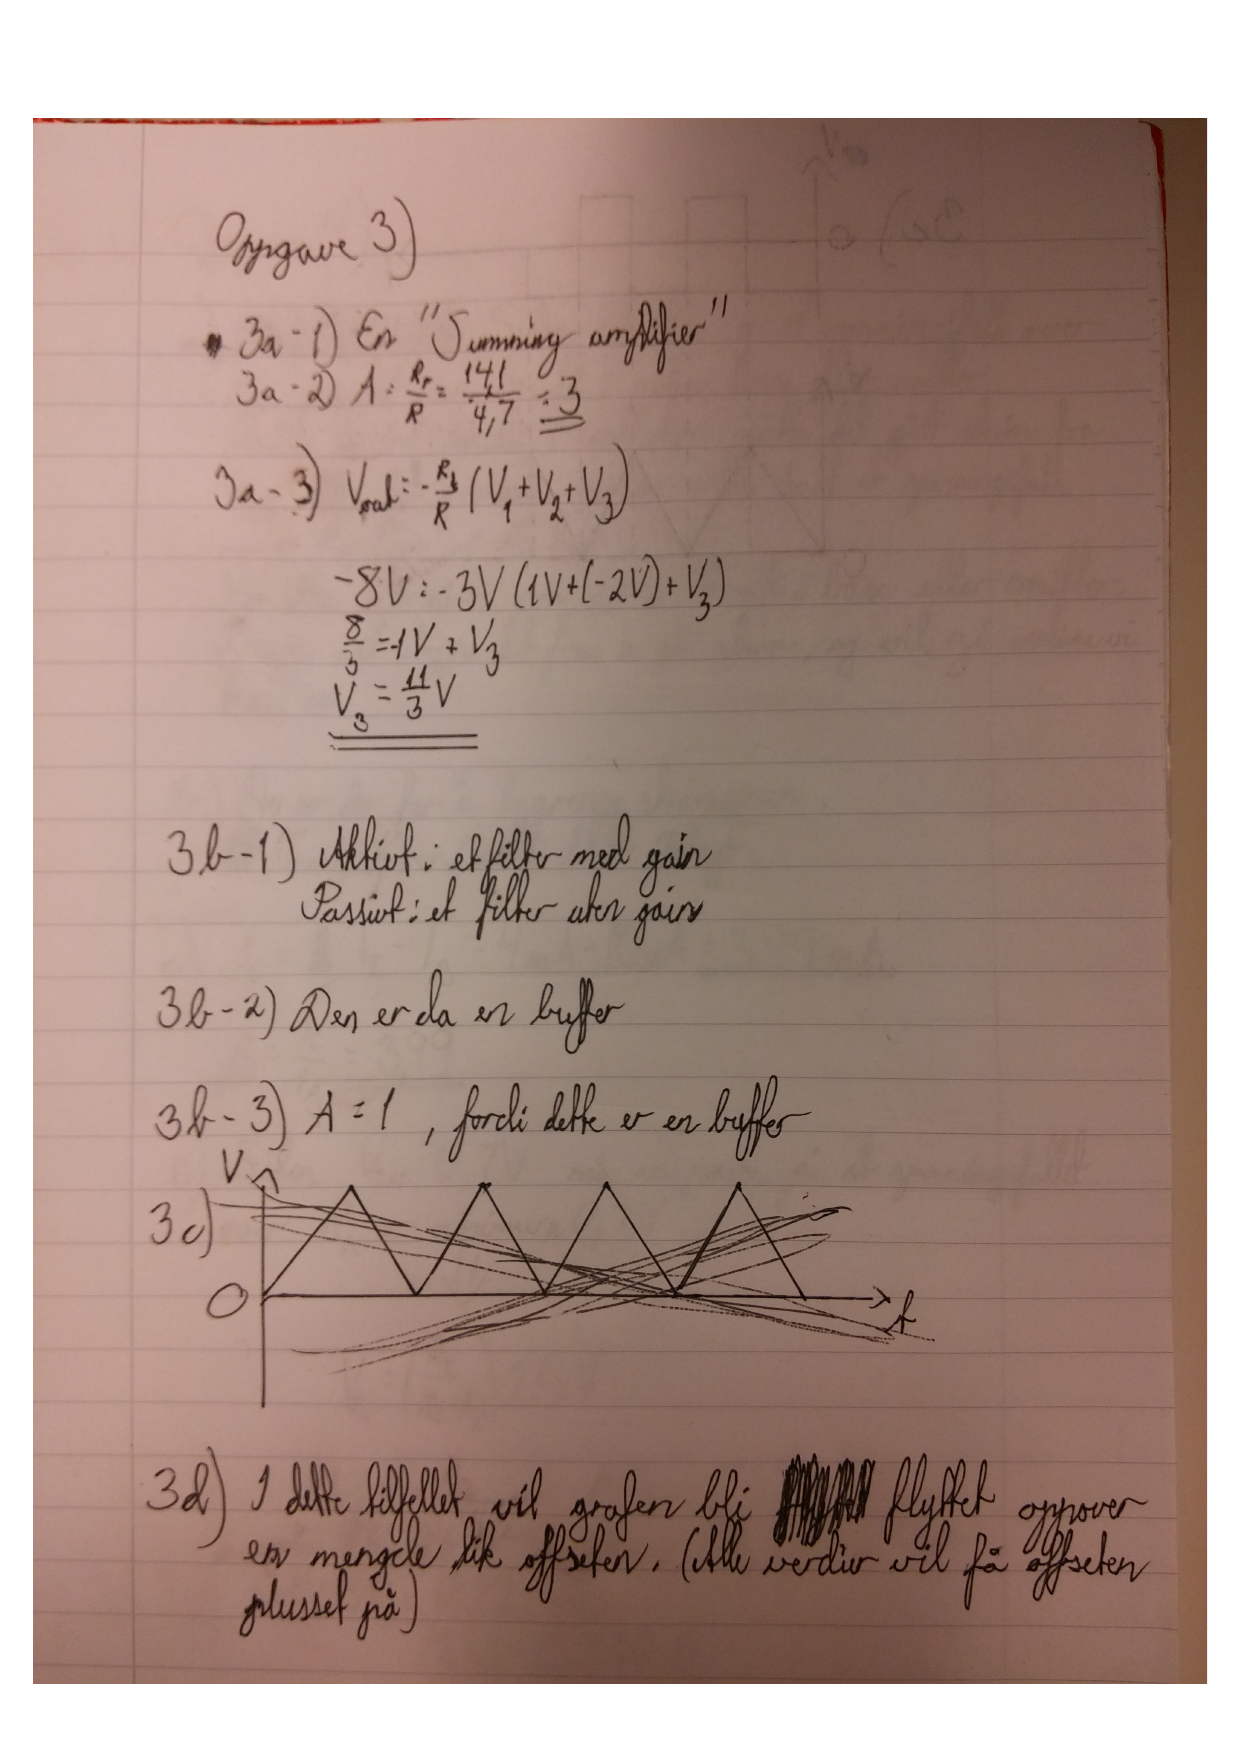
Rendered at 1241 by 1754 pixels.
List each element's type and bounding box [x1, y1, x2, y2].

picture [33, 118, 1208, 1684]
